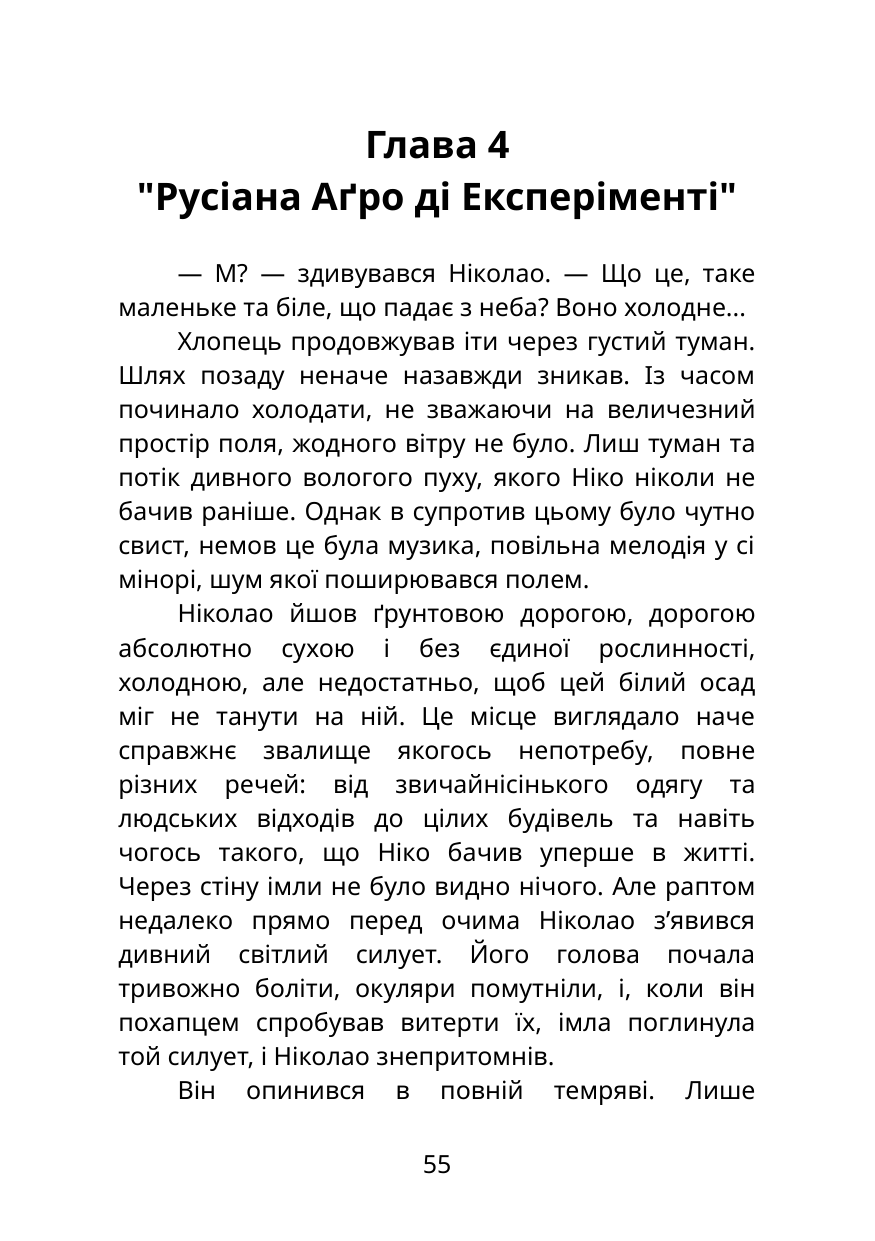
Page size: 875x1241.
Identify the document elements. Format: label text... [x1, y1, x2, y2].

text Він опинився в повній темряві. Лише [118, 1073, 756, 1107]
subtitle Глава 4 "Русіана Аґро ді Експеріменті" [118, 118, 756, 221]
text Ніколао йшов ґрунтовою дорогою, дорогою абсолютно сухою і без єдиної рослинності, холодною, але недостатньо, щоб цей білий осад міг не танути на ній. Це місце виглядало наче справжнє звалище якогось непотребу, повне різних речей: від звичайнісінького одягу та людських відходів до цілих будівель та навіть чогось такого, що Ніко бачив уперше в житті. Через стіну імли не було видно нічого. Але раптом недалеко прямо перед очима Ніколао з’явився дивний світлий силует. Його голова почала тривожно боліти, окуляри помутніли, і, коли він похапцем спробував витерти їх, імла поглинула той силует, і Ніколао знепритомнів. [118, 596, 756, 1073]
text Хлопець продовжував іти через густий туман. Шлях позаду неначе назавжди зникав. Із часом починало холодати, не зважаючи на величезний простір поля, жодного вітру не було. Лиш туман та потік дивного вологого пуху, якого Ніко ніколи не бачив раніше. Однак в супротив цьому було чутно свист, немов це була музика, повільна мелодія у сі мінорі, шум якої поширювався полем. [118, 324, 756, 596]
text — М? — здивувався Ніколао. — Що це, таке маленьке та біле, що падає з неба? Воно холодне... [118, 256, 756, 324]
